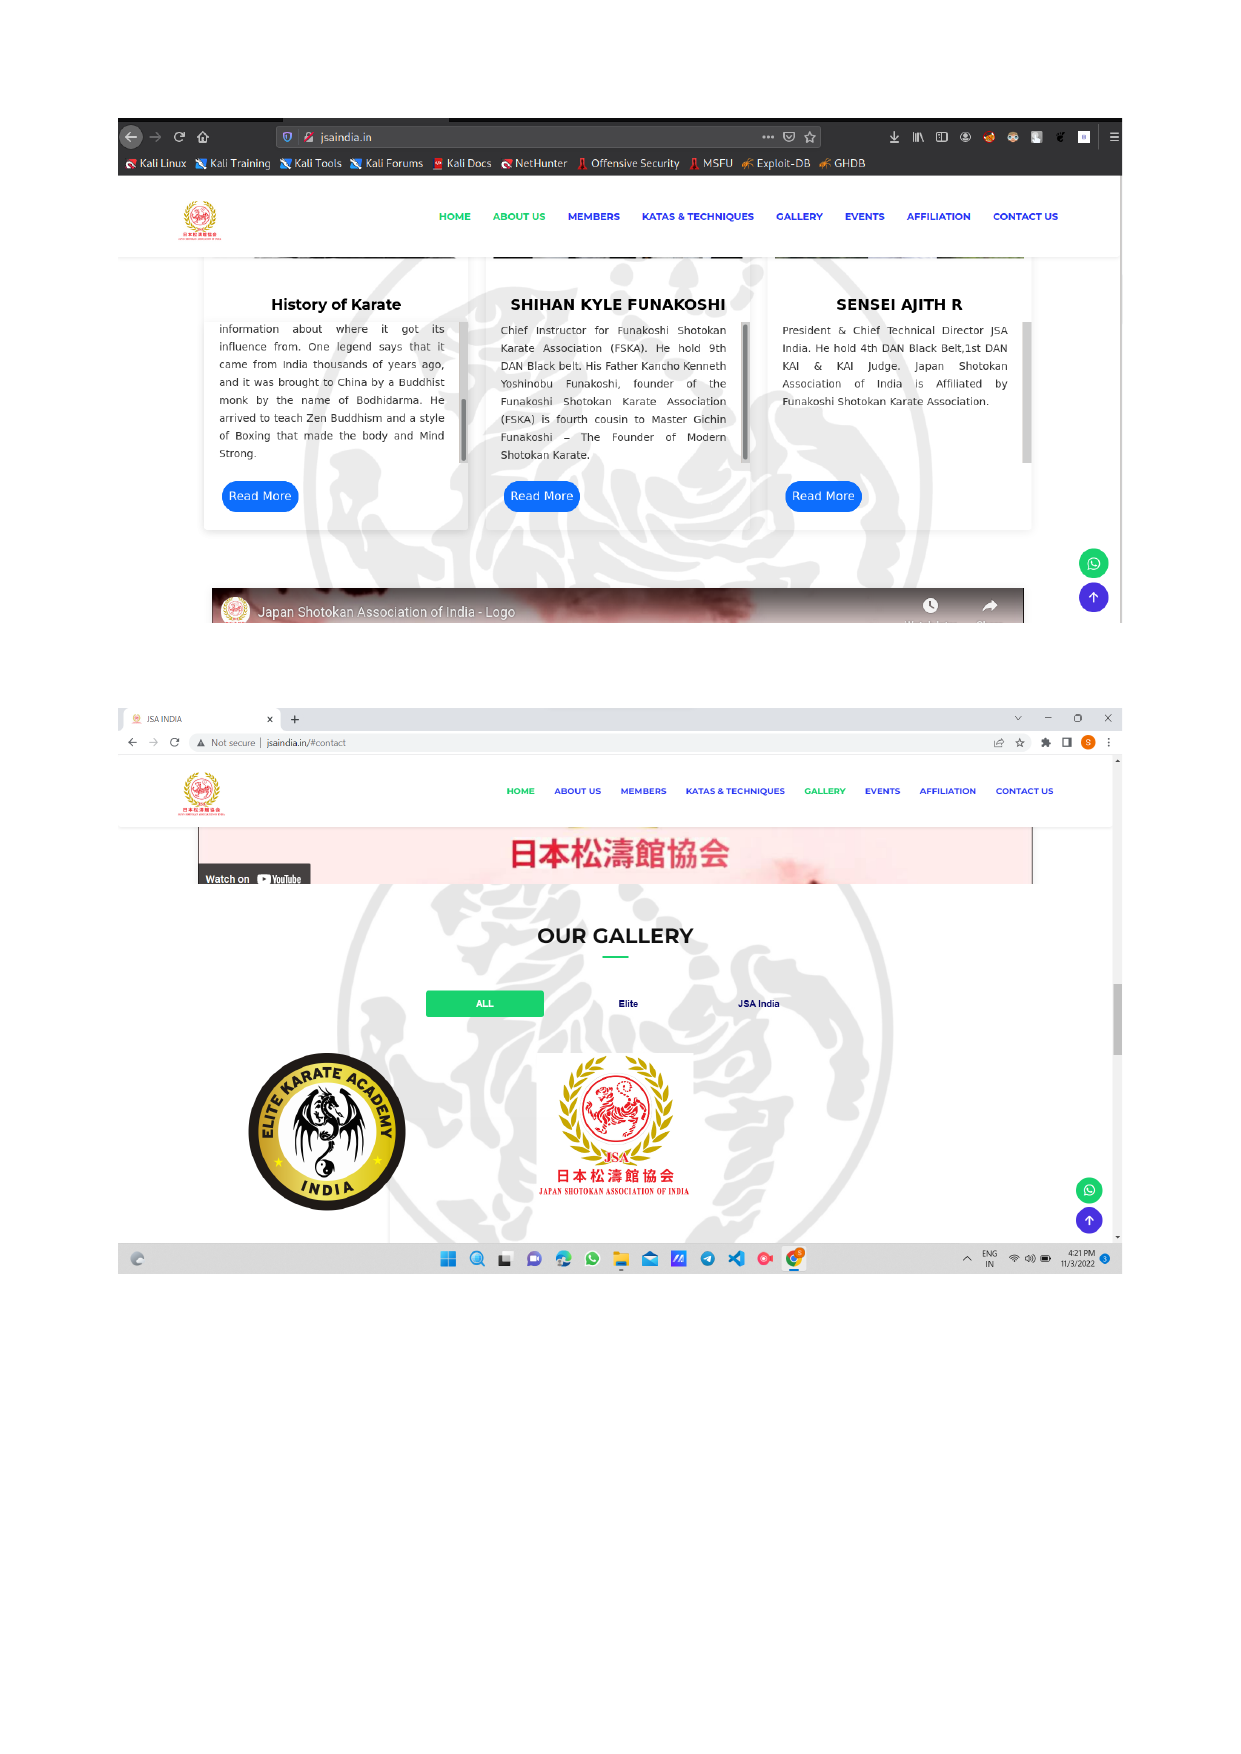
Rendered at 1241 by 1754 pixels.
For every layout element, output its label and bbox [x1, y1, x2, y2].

picture [118, 708, 1123, 1274]
picture [118, 118, 1123, 623]
